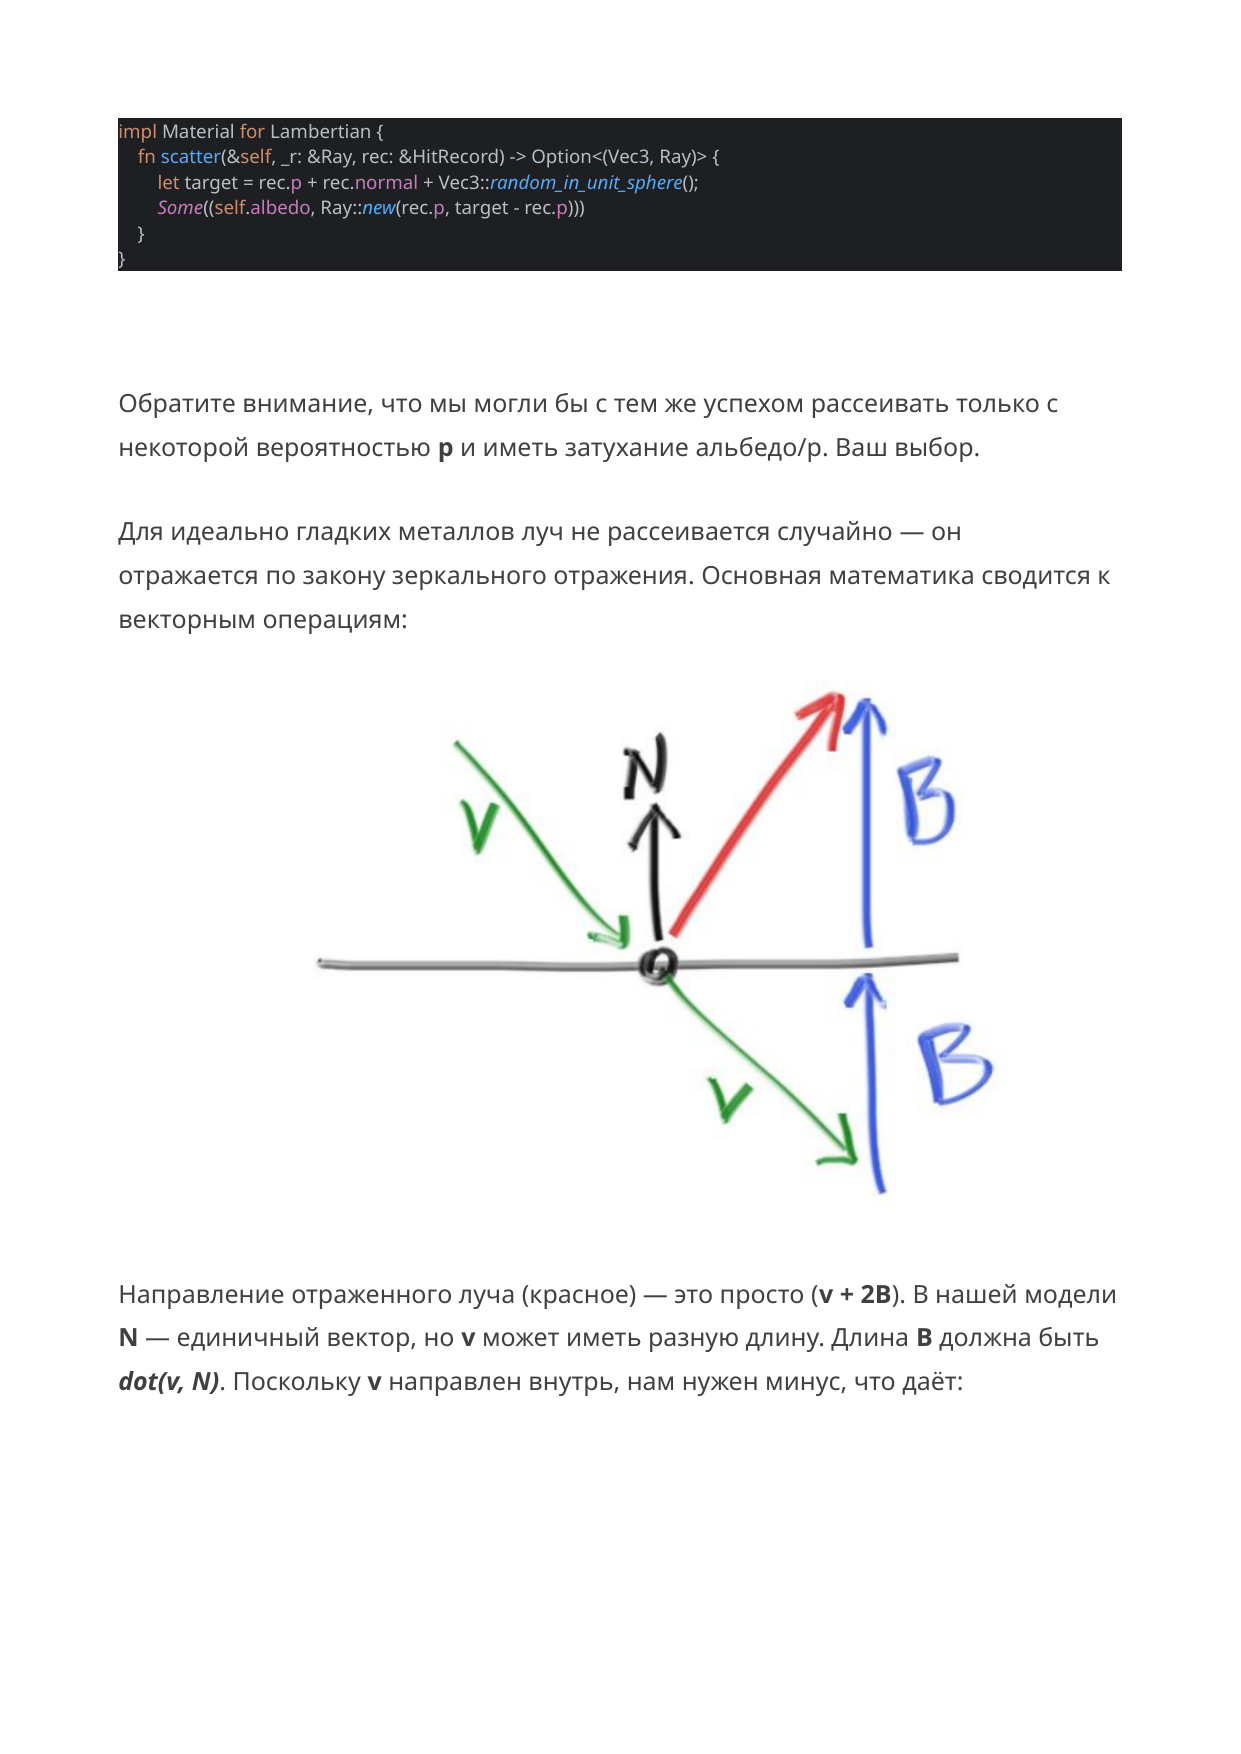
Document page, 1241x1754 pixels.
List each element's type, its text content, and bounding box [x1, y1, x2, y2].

text impl Material for Lambertian { fn scatter(&self, _r: &Ray, rec: &HitRecord) -> Option<(Vec3, Ray)> { let target = rec.p + rec.normal + Vec3::random_in_unit_sphere(); Some((self.albedo, Ray::new(rec.p, target - rec.p))) } } [118, 118, 1122, 271]
text Для идеально гладких металлов луч не рассеивается случайно — он отражается по закону зеркального отражения. Основная математика сводится к векторным операциям: [118, 504, 1122, 635]
text Обратите внимание, что мы могли бы с тем же успехом рассеивать только с некоторой вероятностью p и иметь затухание альбедо/p. Ваш выбор. [118, 376, 1122, 463]
picture [277, 672, 1034, 1229]
text Направление отраженного луча (красное) — это просто (v + 2B). В нашей модели N — единичный вектор, но v может иметь разную длину. Длина B должна быть dot(v, N). Поскольку v направлен внутрь, нам нужен минус, что даёт: [118, 1267, 1122, 1398]
